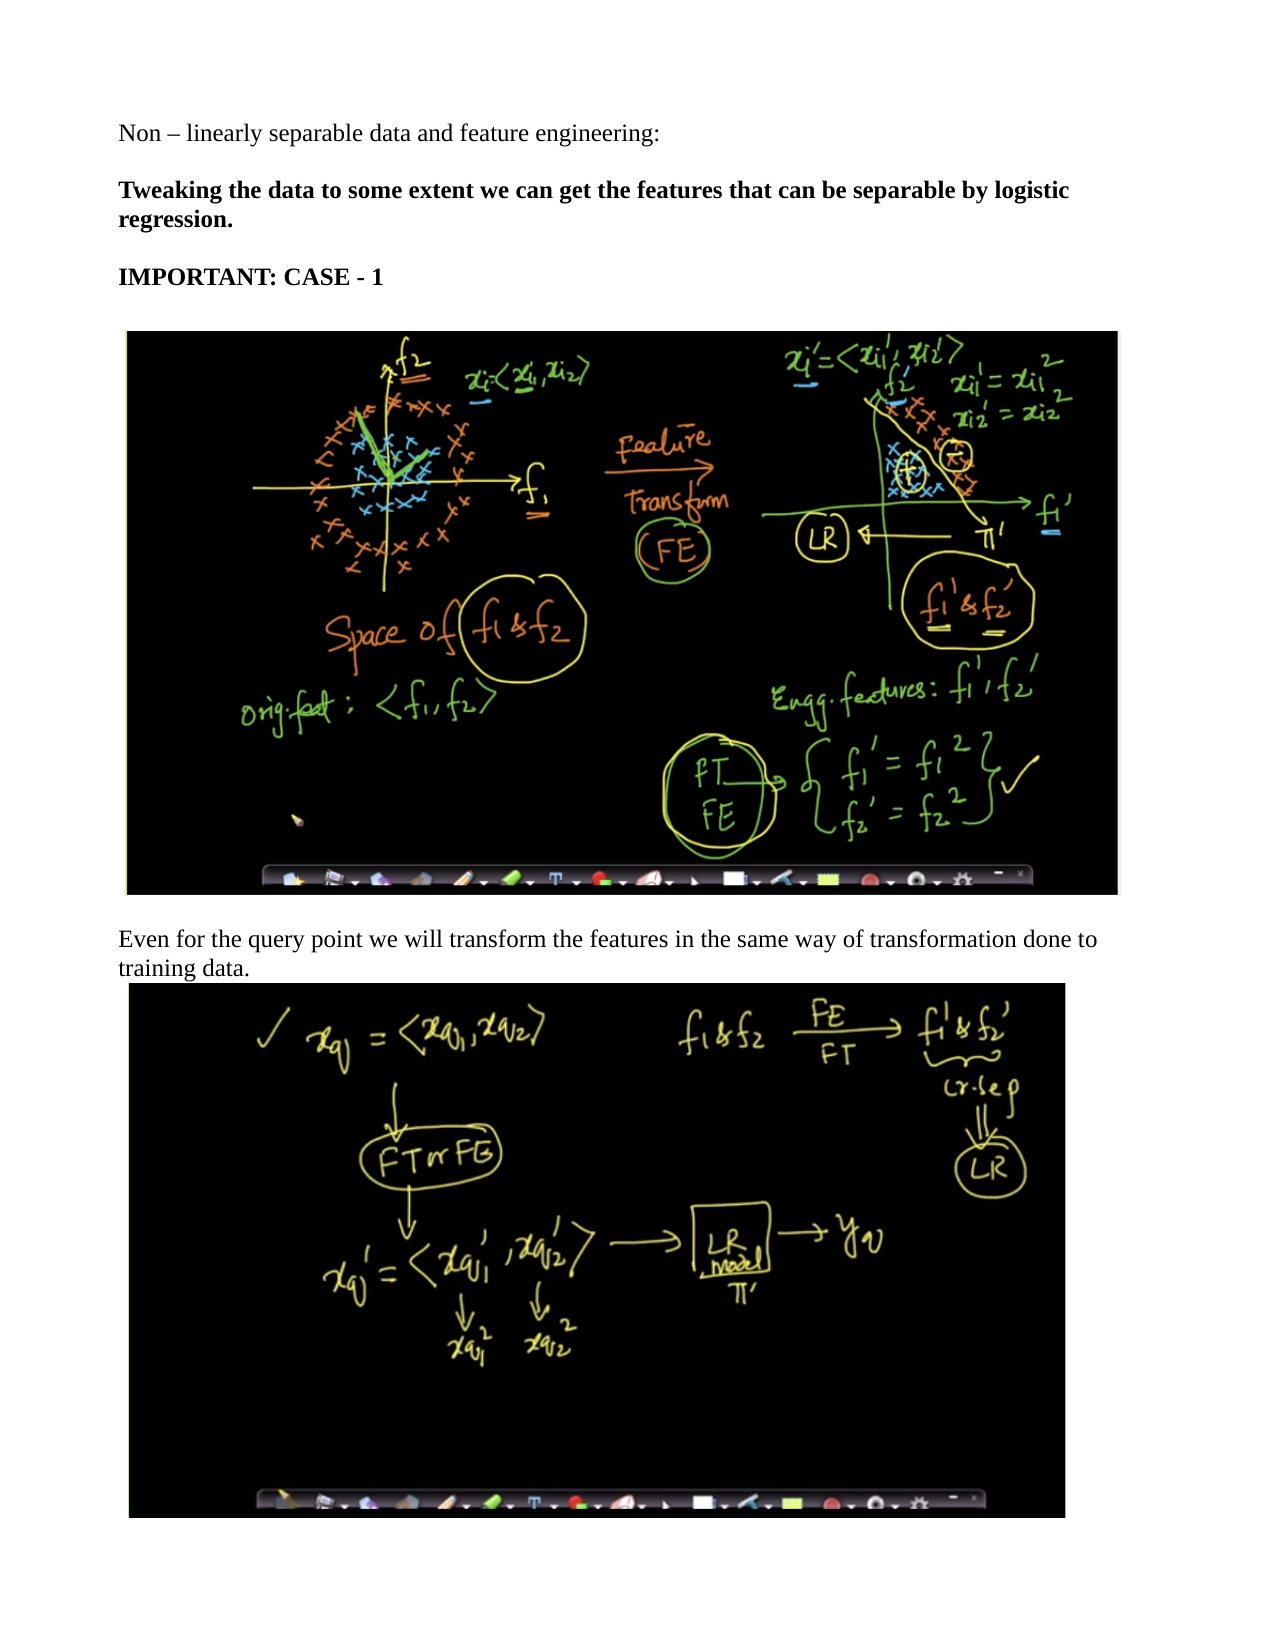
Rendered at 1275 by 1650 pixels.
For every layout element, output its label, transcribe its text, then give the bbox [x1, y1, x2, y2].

text Non – linearly separable data and feature engineering: [118, 118, 1157, 147]
text IMPORTANT: CASE - 1 [118, 262, 1157, 291]
picture [125, 331, 1122, 896]
text Tweaking the data to some extent we can get the features that can be separable by logistic regression. [118, 176, 1157, 233]
text Even for the query point we will transform the features in the same way of transformation done to training data. [118, 924, 1157, 982]
picture [128, 983, 1066, 1518]
